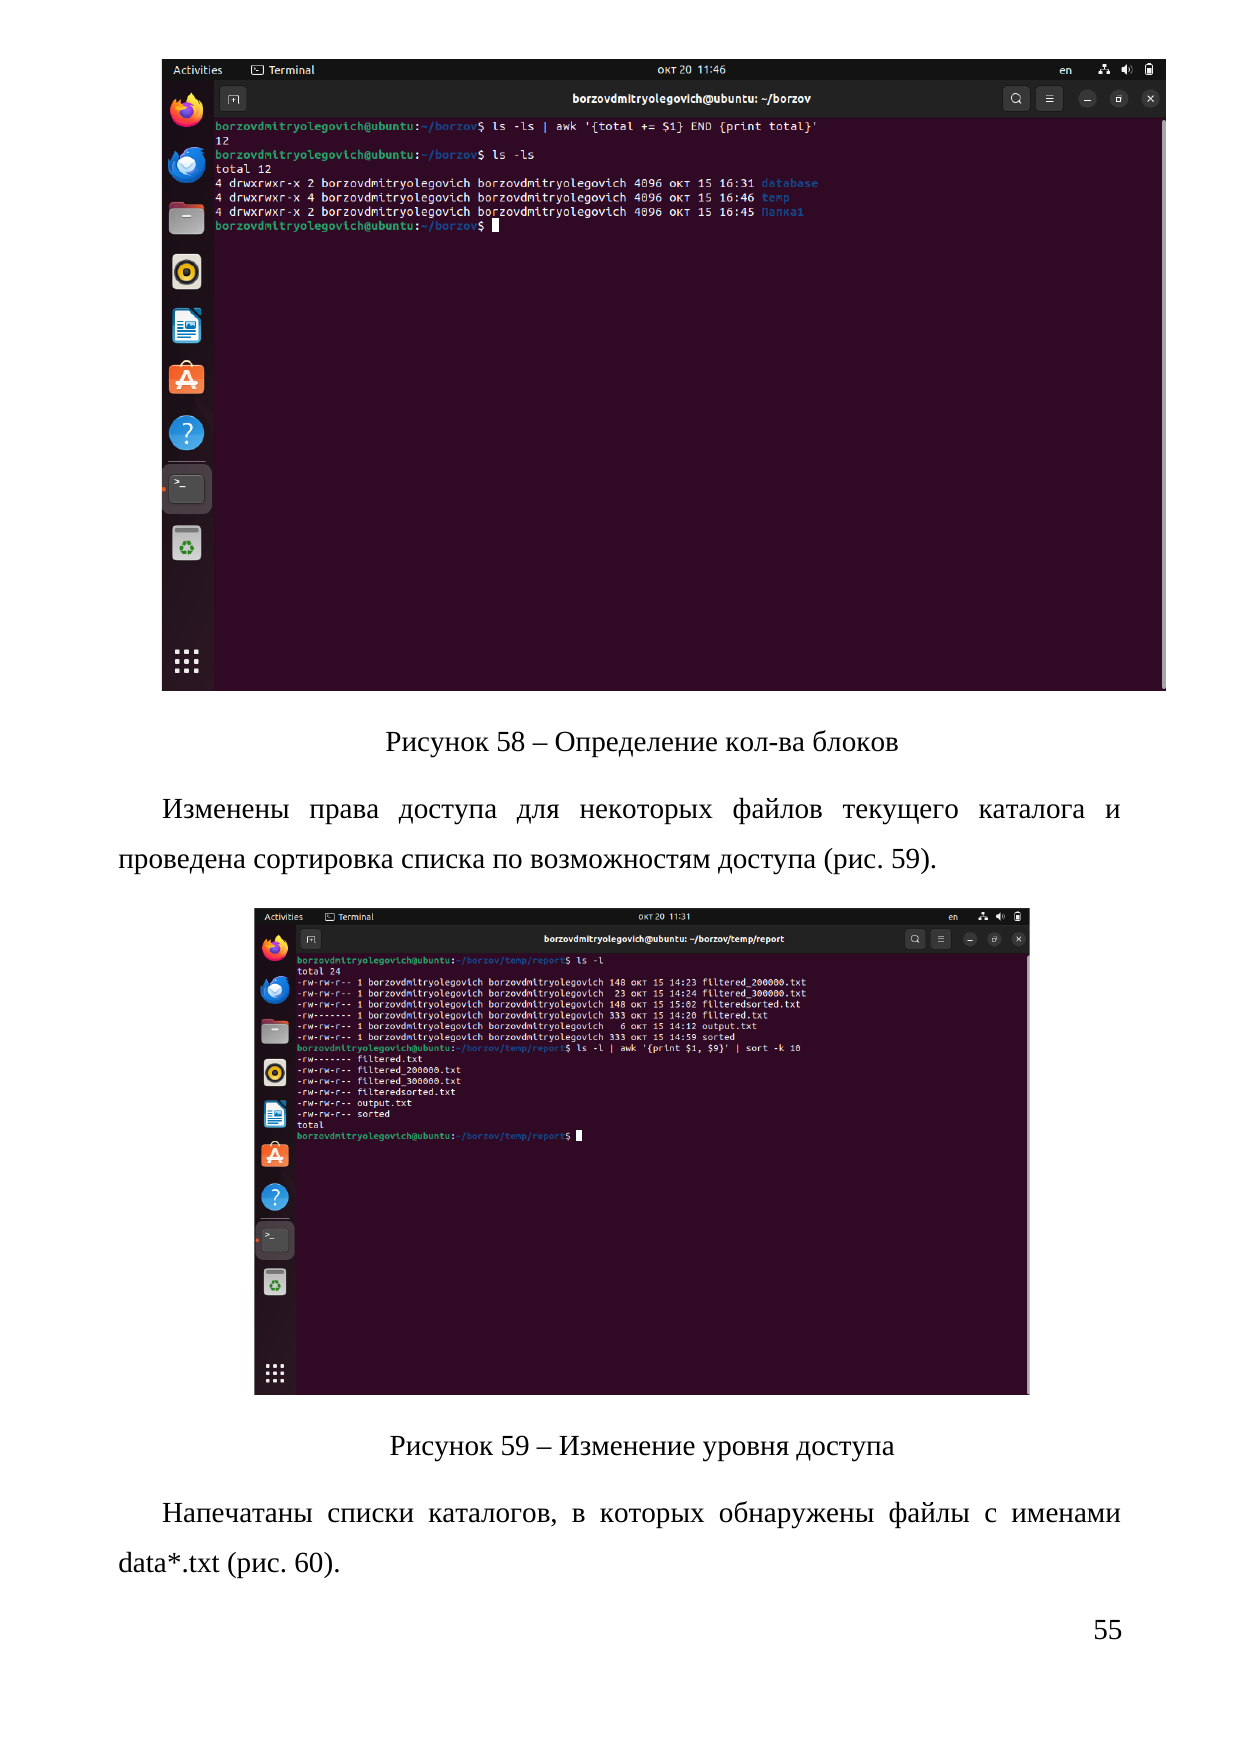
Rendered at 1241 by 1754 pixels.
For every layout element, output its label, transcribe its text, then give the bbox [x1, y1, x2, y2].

picture [254, 908, 1030, 1395]
text Рисунок 58 – Определение кол-ва блоков [118, 724, 1122, 757]
text Напечатаны списки каталогов, в которых обнаружены файлы с именами data*.txt (рис. 60). [118, 1495, 1122, 1579]
text Изменены права доступа для некоторых файлов текущего каталога и проведена сортировка списка по возможностям доступа (рис. 59). [118, 791, 1122, 874]
text Рисунок 59 – Изменение уровня доступа [118, 1428, 1122, 1461]
picture [161, 59, 1166, 691]
